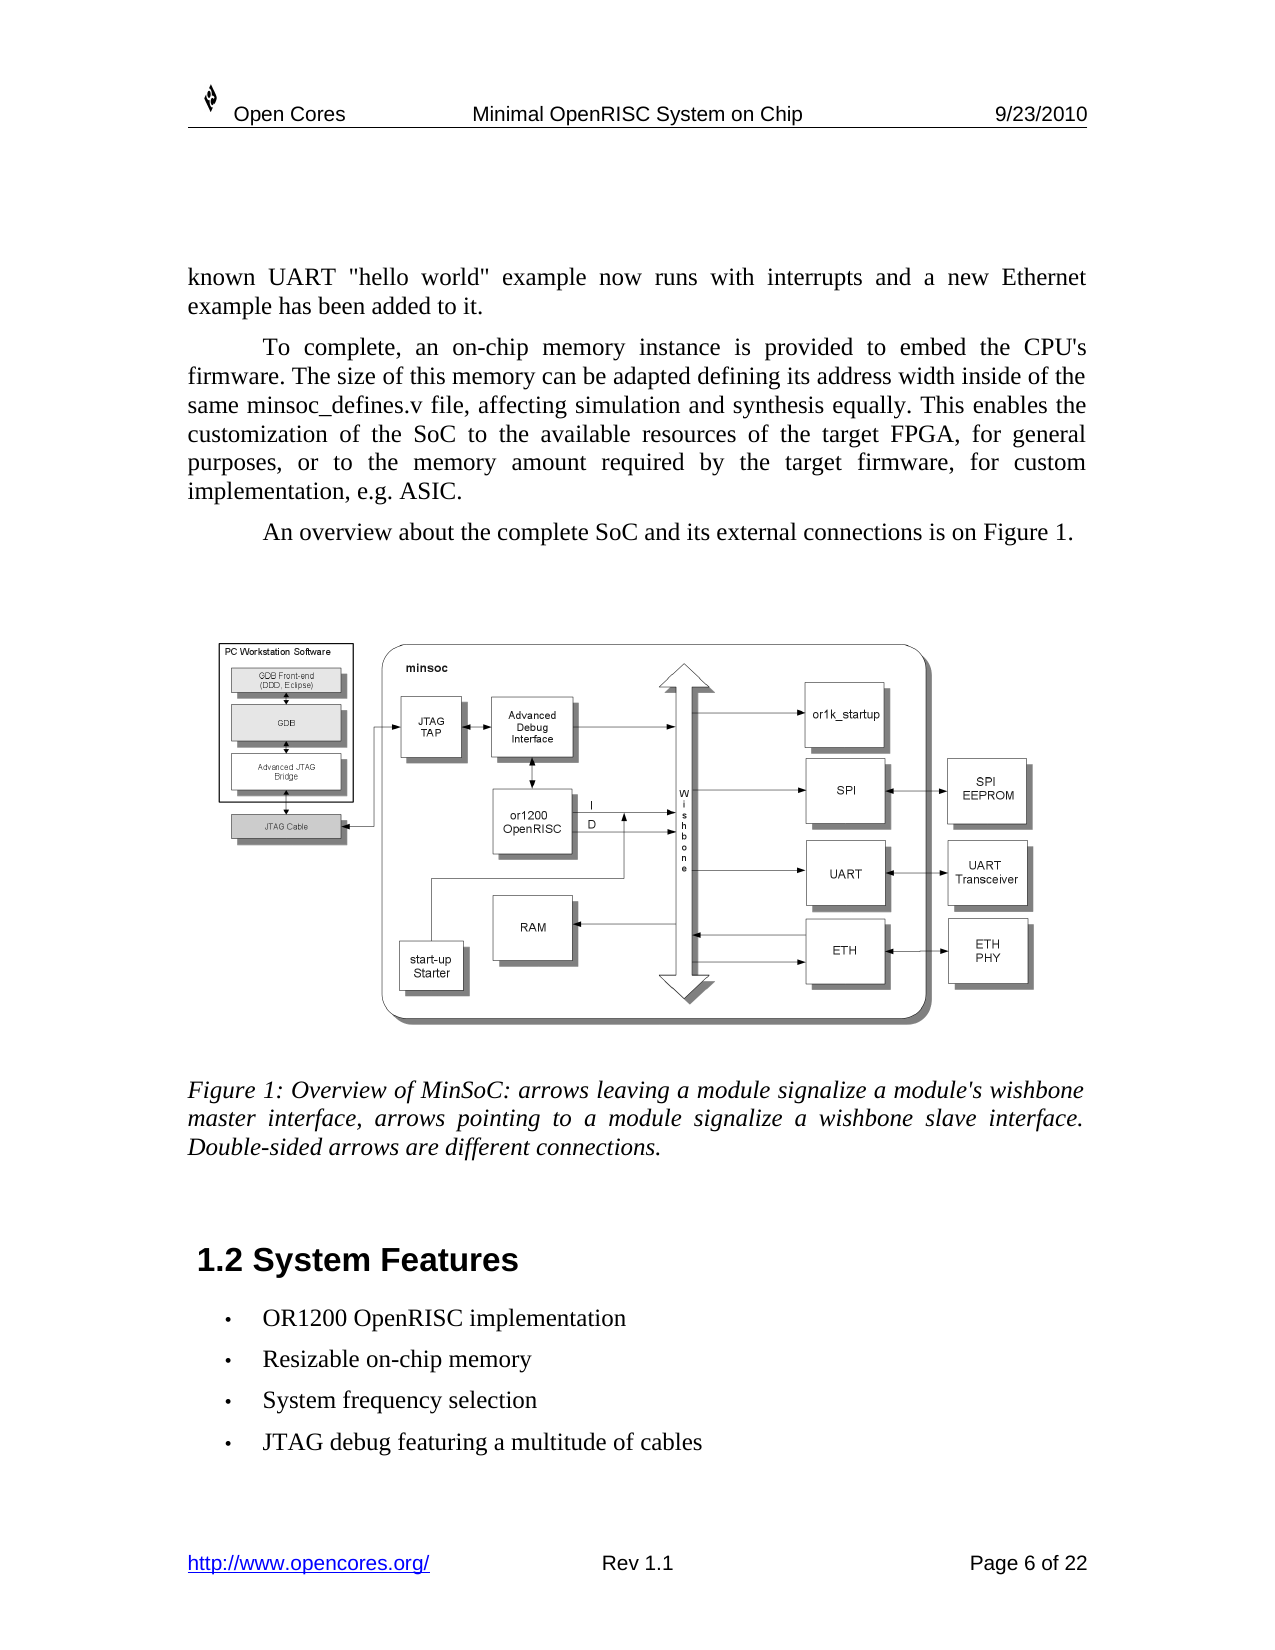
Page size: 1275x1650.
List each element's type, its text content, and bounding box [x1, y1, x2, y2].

picture [187, 612, 1088, 1075]
list System frequency selection [225, 1386, 1087, 1414]
text Figure 1: Overview of MinSoC: arrows leaving a module signalize a module's wishbone master interface, arrows pointing to a module signalize a wishbone slave interface. Double-sided arrows are different connections. [187, 1075, 1087, 1161]
subtitle System Features [187, 1240, 1087, 1278]
list JTAG debug featuring a multitude of cables [225, 1427, 1087, 1456]
text known UART "hello world" example now runs with interrupts and a new Ethernet example has been added to it. [187, 262, 1087, 320]
text An overview about the complete SoC and its external connections is on Figure 1. [187, 517, 1087, 546]
list Resizable on-chip memory [225, 1344, 1087, 1373]
list OR1200 OpenRISC implementation [225, 1303, 1087, 1332]
text To complete, an on-chip memory instance is provided to embed the CPU's firmware. The size of this memory can be adapted defining its address width inside of the same minsoc_defines.v file, affecting simulation and synthesis equally. This enables the customization of the SoC to the available resources of the target FPGA, for general purposes, or to the memory amount required by the target firmware, for custom implementation, e.g. ASIC. [187, 332, 1087, 505]
